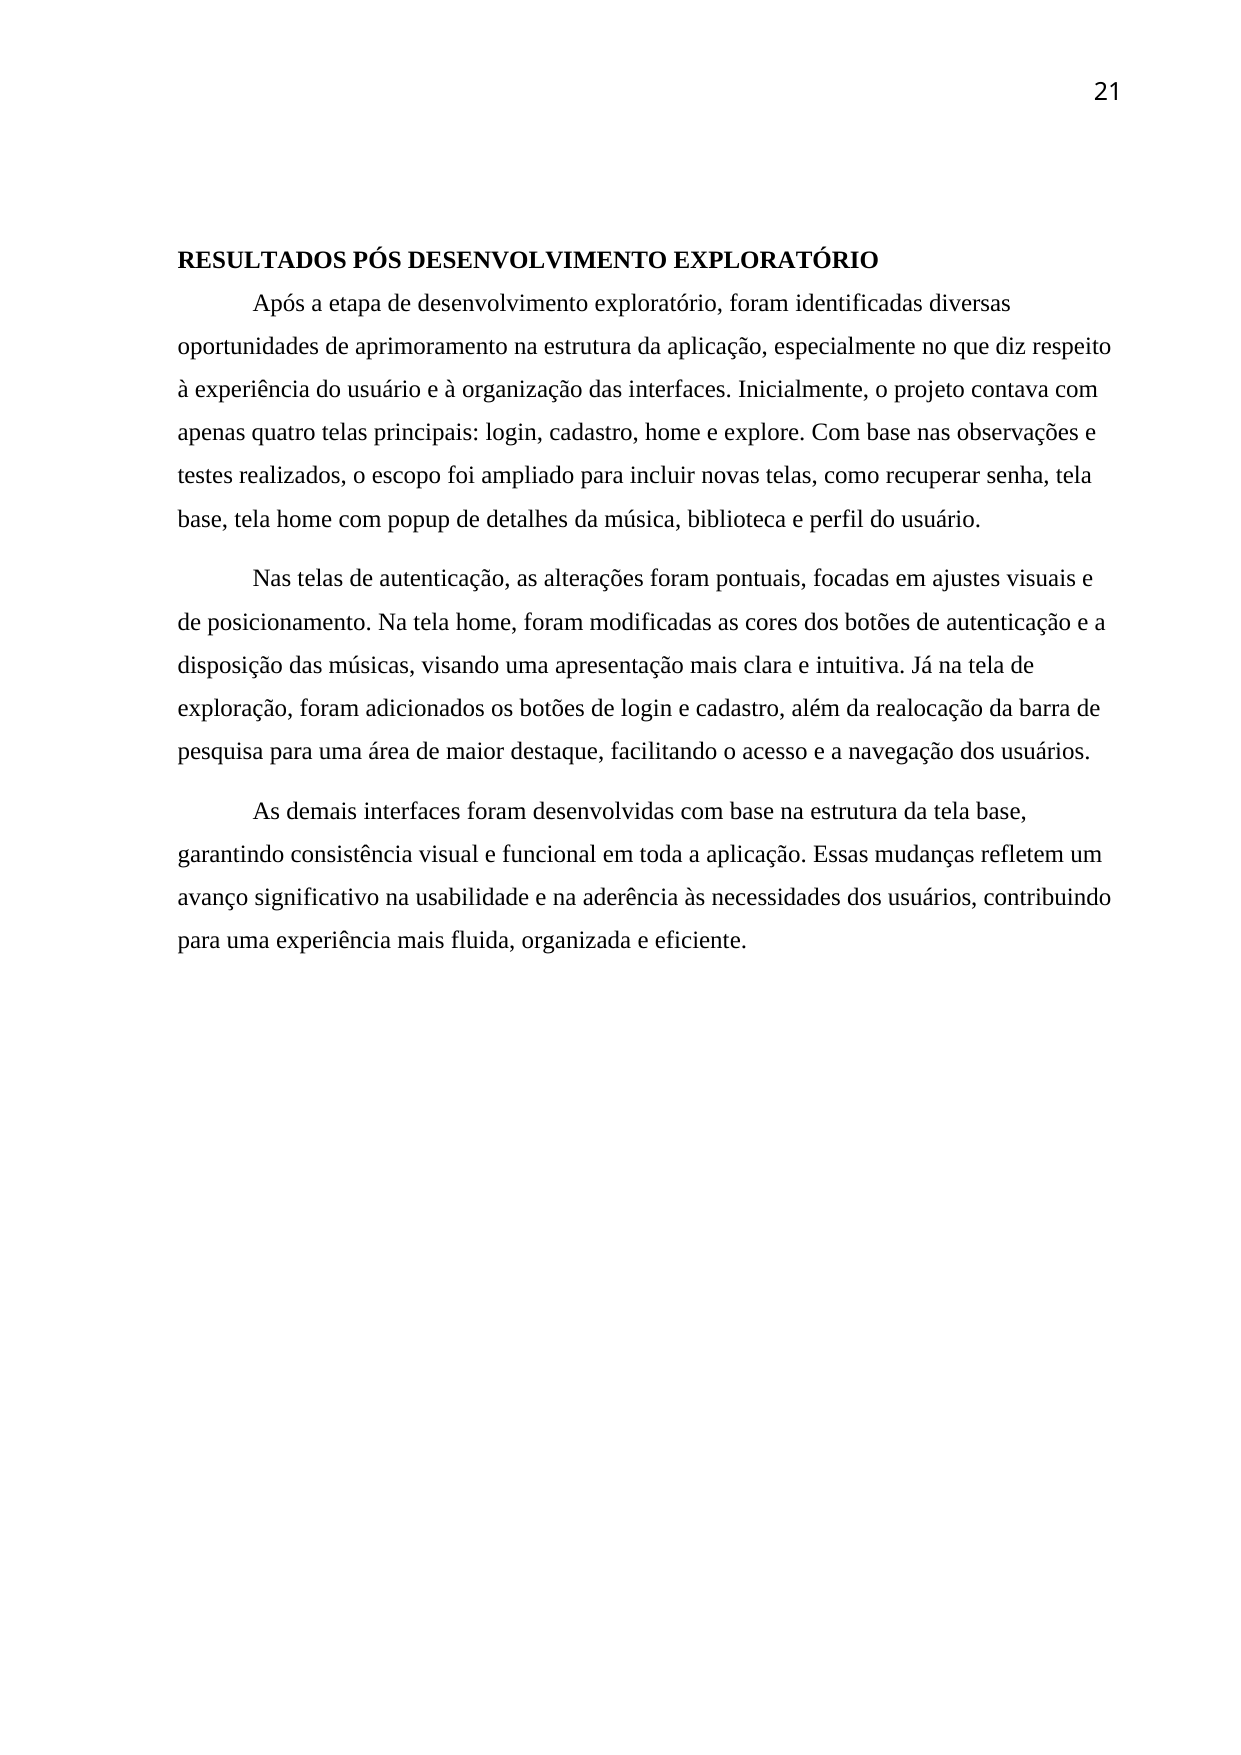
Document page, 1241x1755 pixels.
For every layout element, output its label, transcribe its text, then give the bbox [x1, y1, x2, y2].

text Após a etapa de desenvolvimento exploratório, foram identificadas diversas oportunidades de aprimoramento na estrutura da aplicação, especialmente no que diz respeito à experiência do usuário e à organização das interfaces. Inicialmente, o projeto contava com apenas quatro telas principais: login, cadastro, home e explore. Com base nas observações e testes realizados, o escopo foi ampliado para incluir novas telas, como recuperar senha, tela base, tela home com popup de detalhes da música, biblioteca e perfil do usuário. [177, 288, 1122, 532]
text As demais interfaces foram desenvolvidas com base na estrutura da tela base, garantindo consistência visual e funcional em toda a aplicação. Essas mudanças refletem um avanço significativo na usabilidade e na aderência às necessidades dos usuários, contribuindo para uma experiência mais fluida, organizada e eficiente. [177, 796, 1122, 954]
subtitle RESULTADOS PÓS DESENVOLVIMENTO EXPLORATÓRIO [177, 245, 1122, 274]
text Nas telas de autenticação, as alterações foram pontuais, focadas em ajustes visuais e de posicionamento. Na tela home, foram modificadas as cores dos botões de autenticação e a disposição das músicas, visando uma apresentação mais clara e intuitiva. Já na tela de exploração, foram adicionados os botões de login e cadastro, além da realocação da barra de pesquisa para uma área de maior destaque, facilitando o acesso e a navegação dos usuários. [177, 563, 1122, 765]
